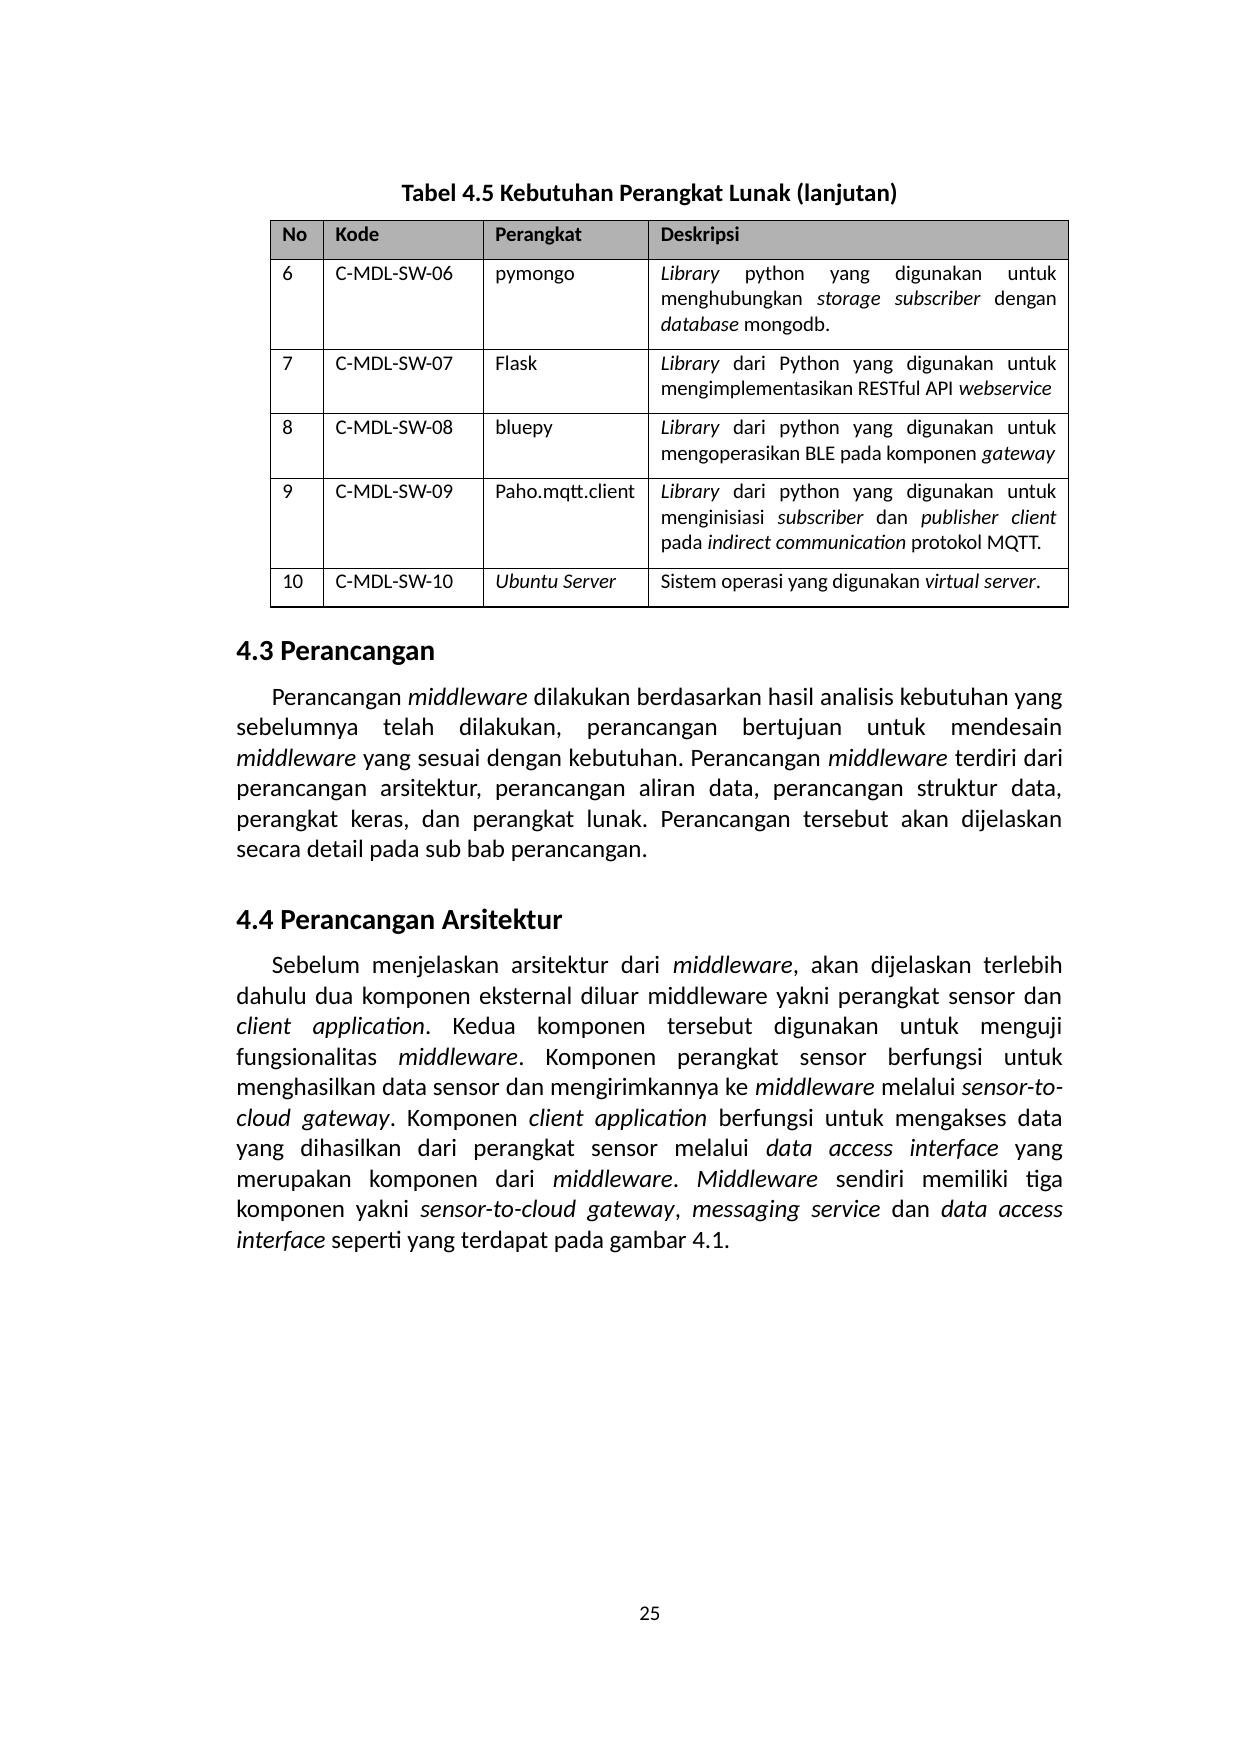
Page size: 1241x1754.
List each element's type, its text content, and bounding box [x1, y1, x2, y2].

table_header Perangkat [484, 221, 648, 259]
subtitle Perancangan Arsitektur [236, 901, 1063, 937]
text Sebelum menjelaskan arsitektur dari middleware, akan dijelaskan terlebih dahulu dua komponen eksternal diluar middleware yakni perangkat sensor dan client application. Kedua komponen tersebut digunakan untuk menguji fungsionalitas middleware. Komponen perangkat sensor berfungsi untuk menghasilkan data sensor dan mengirimkannya ke middleware melalui sensor-to-cloud gateway. Komponen client application berfungsi untuk mengakses data yang dihasilkan dari perangkat sensor melalui data access interface yang merupakan komponen dari middleware. Middleware sendiri memiliki tiga komponen yakni sensor-to-cloud gateway, messaging service dan data access interface seperti yang terdapat pada gambar 4.1. [236, 949, 1063, 1254]
table_cell Sistem operasi yang digunakan virtual server. [649, 569, 1068, 606]
table_header No [271, 221, 323, 259]
table_cell Library python yang digunakan untuk menghubungkan storage subscriber dengan database mongodb. [649, 260, 1068, 349]
table_cell pymongo [484, 260, 648, 349]
table_cell 8 [271, 414, 323, 478]
table_cell C-MDL-SW-07 [324, 350, 483, 413]
text Tabel 4.5 Kebutuhan Perangkat Lunak (lanjutan) [236, 177, 1063, 208]
table_cell Library dari Python yang digunakan untuk mengimplementasikan RESTful API webservice [649, 350, 1068, 413]
table_cell Ubuntu Server [484, 569, 648, 606]
table_header Deskripsi [649, 221, 1068, 259]
subtitle Perancangan [236, 632, 1063, 668]
table_cell Library dari python yang digunakan untuk mengoperasikan BLE pada komponen gateway [649, 414, 1068, 478]
table_cell Flask [484, 350, 648, 413]
table_cell C-MDL-SW-09 [324, 479, 483, 567]
table_cell C-MDL-SW-06 [324, 260, 483, 349]
table_cell Library dari python yang digunakan untuk menginisiasi subscriber dan publisher client pada indirect communication protokol MQTT. [649, 479, 1068, 567]
table_cell Paho.mqtt.client [484, 479, 648, 567]
table_cell C-MDL-SW-08 [324, 414, 483, 478]
table_cell bluepy [484, 414, 648, 478]
table_header Kode [324, 221, 483, 259]
table_cell 10 [271, 569, 323, 606]
table_cell 9 [271, 479, 323, 567]
table_cell 6 [271, 260, 323, 349]
table_cell C-MDL-SW-10 [324, 569, 483, 606]
text Perancangan middleware dilakukan berdasarkan hasil analisis kebutuhan yang sebelumnya telah dilakukan, perancangan bertujuan untuk mendesain middleware yang sesuai dengan kebutuhan. Perancangan middleware terdiri dari perancangan arsitektur, perancangan aliran data, perancangan struktur data, perangkat keras, dan perangkat lunak. Perancangan tersebut akan dijelaskan secara detail pada sub bab perancangan. [236, 681, 1063, 864]
table_cell 7 [271, 350, 323, 413]
